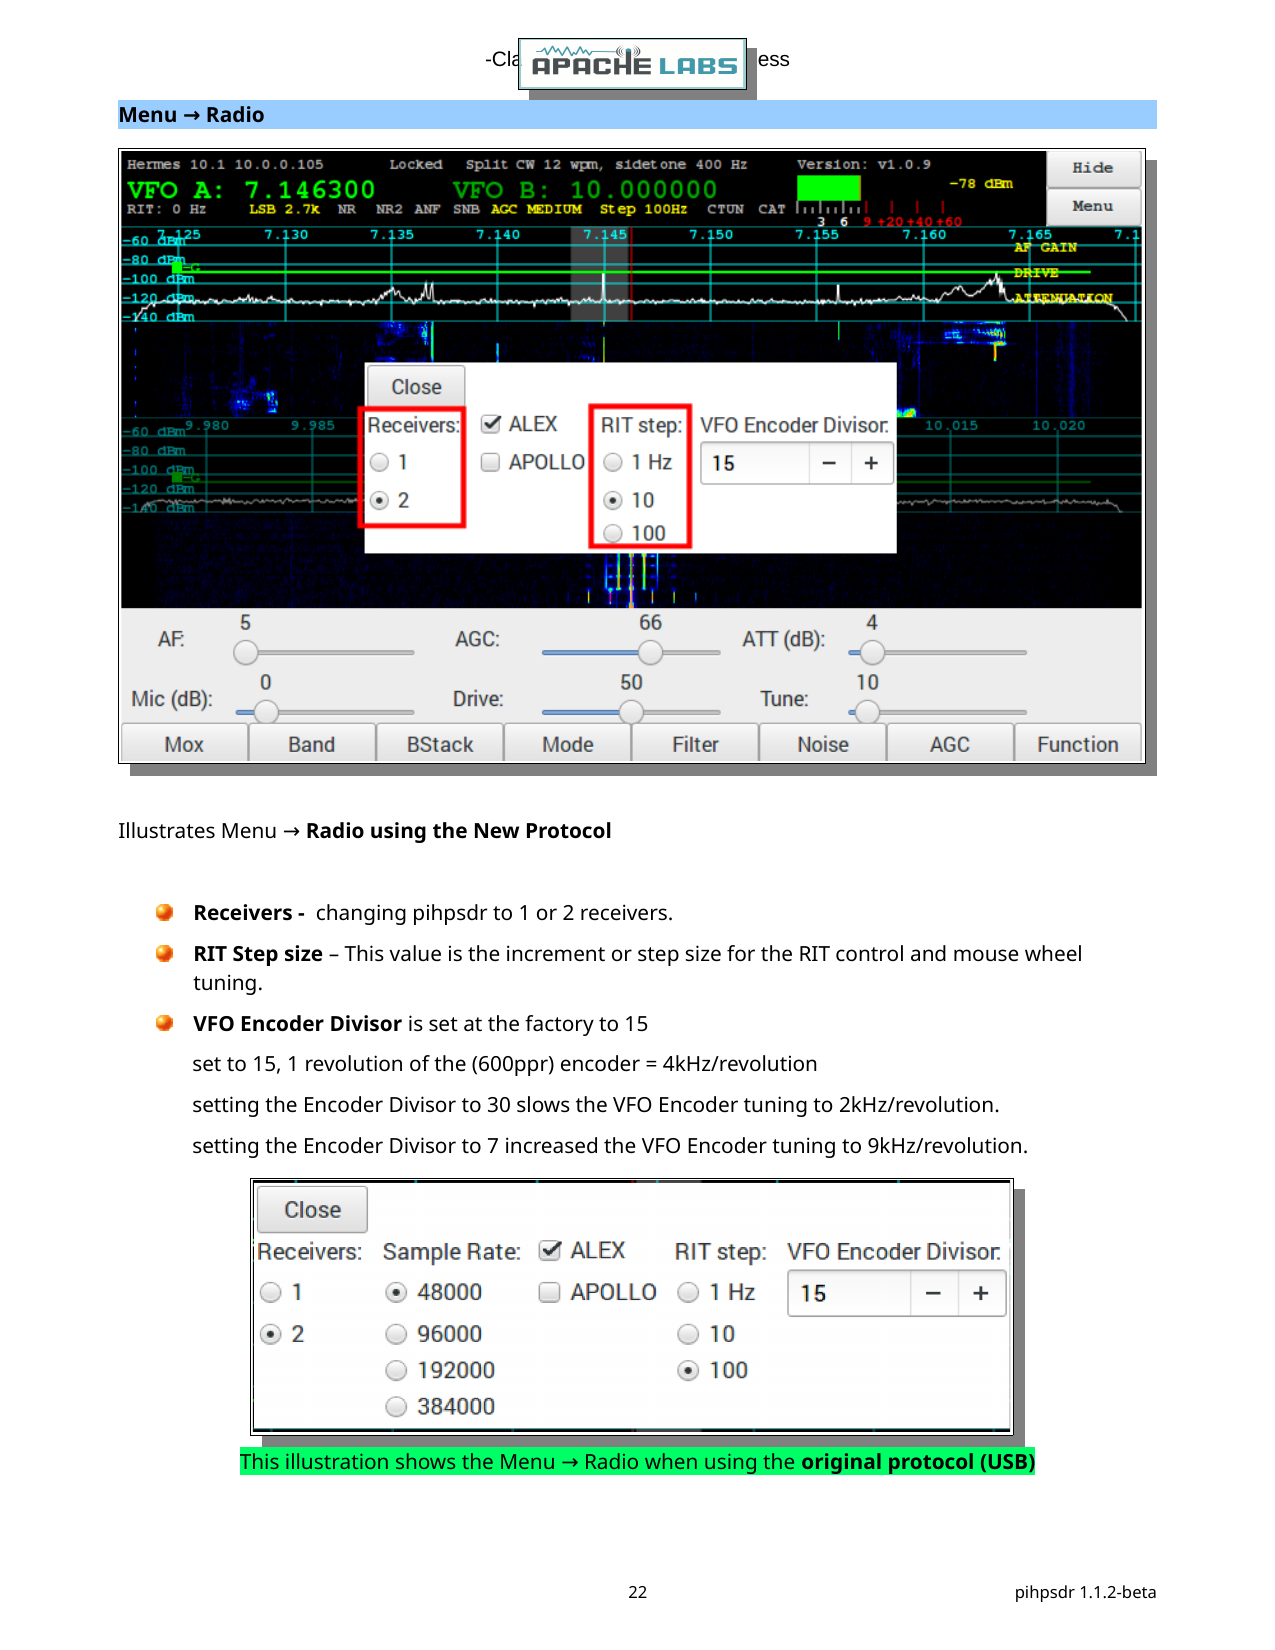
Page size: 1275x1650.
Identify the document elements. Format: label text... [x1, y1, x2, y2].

list Receivers - changing pihpsdr to 1 or 2 receivers. [156, 898, 1157, 927]
text This illustration shows the Menu → Radio when using the original protocol (USB) [118, 1172, 1157, 1475]
picture [252, 1180, 1011, 1432]
text setting the Encoder Divisor to 30 slows the VFO Encoder tuning to 2kHz/revolution. [118, 1091, 1157, 1119]
picture [156, 904, 173, 921]
text setting the Encoder Divisor to 7 increased the VFO Encoder tuning to 9kHz/revolution. [118, 1131, 1157, 1160]
picture [521, 40, 744, 87]
picture [121, 151, 1142, 761]
picture [156, 945, 173, 962]
text set to 15, 1 revolution of the (600ppr) encoder = 4kHz/revolution [118, 1049, 1157, 1078]
list VFO Encoder Divisor is set at the factory to 15 [156, 1009, 1157, 1037]
picture [156, 1015, 173, 1031]
list RIT Step size – This value is the increment or step size for the RIT control and mouse wheel tuning. [156, 939, 1157, 996]
text Illustrates Menu → Radio using the New Protocol [118, 816, 1157, 845]
subtitle Menu → Radio [118, 100, 1157, 129]
